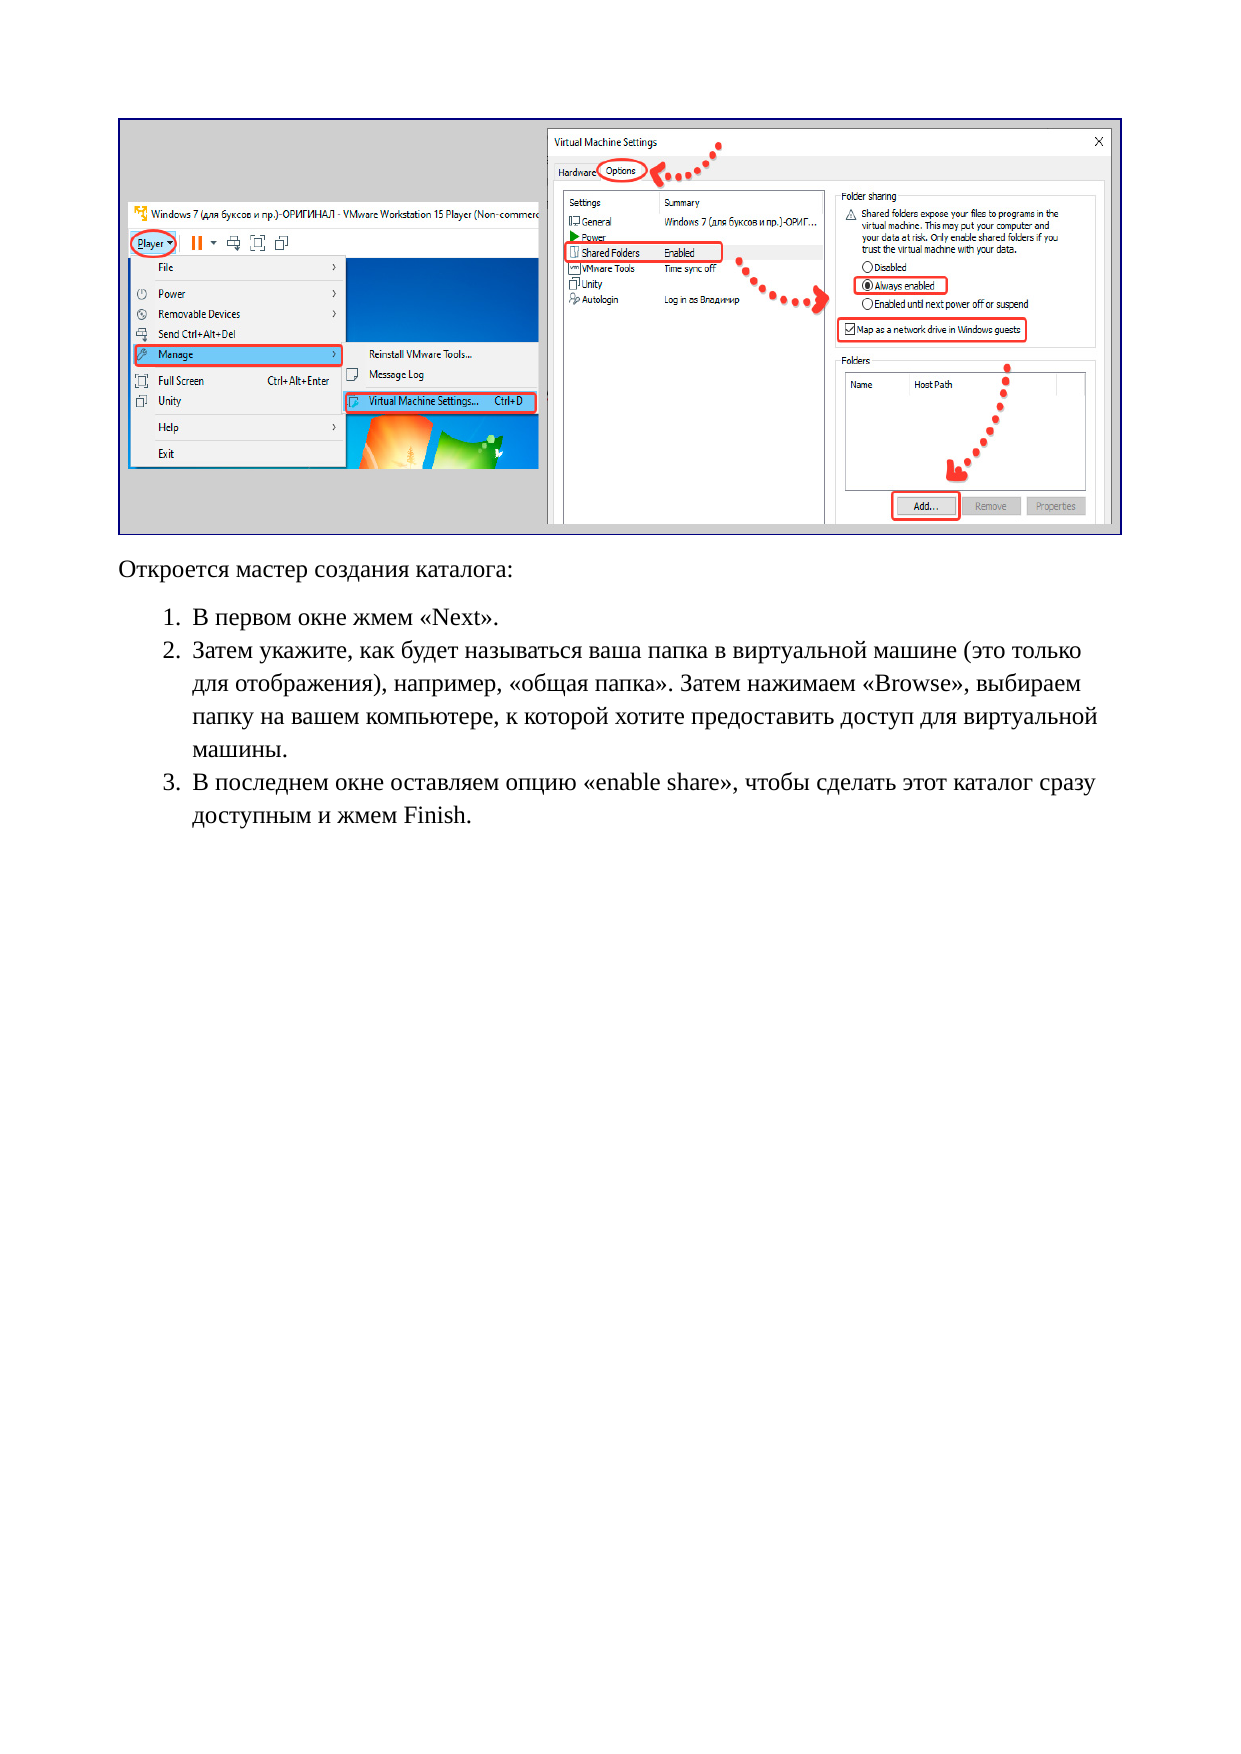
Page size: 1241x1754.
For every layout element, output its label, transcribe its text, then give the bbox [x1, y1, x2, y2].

list В первом окне жмем «Next». [162, 602, 1122, 631]
picture [120, 120, 1120, 534]
list Затем укажите, как будет называться ваша папка в виртуальной машине (это только для отображения), например, «общая папка». Затем нажимаем «Browse», выбираем папку на вашем компьютере, к которой хотите предоставить доступ для виртуальной машины. [162, 635, 1122, 763]
text Откроется мастер создания каталога: [118, 554, 1122, 583]
list В последнем окне оставляем опцию «enable share», чтобы сделать этот каталог сразу доступным и жмем Finish. [162, 767, 1122, 829]
